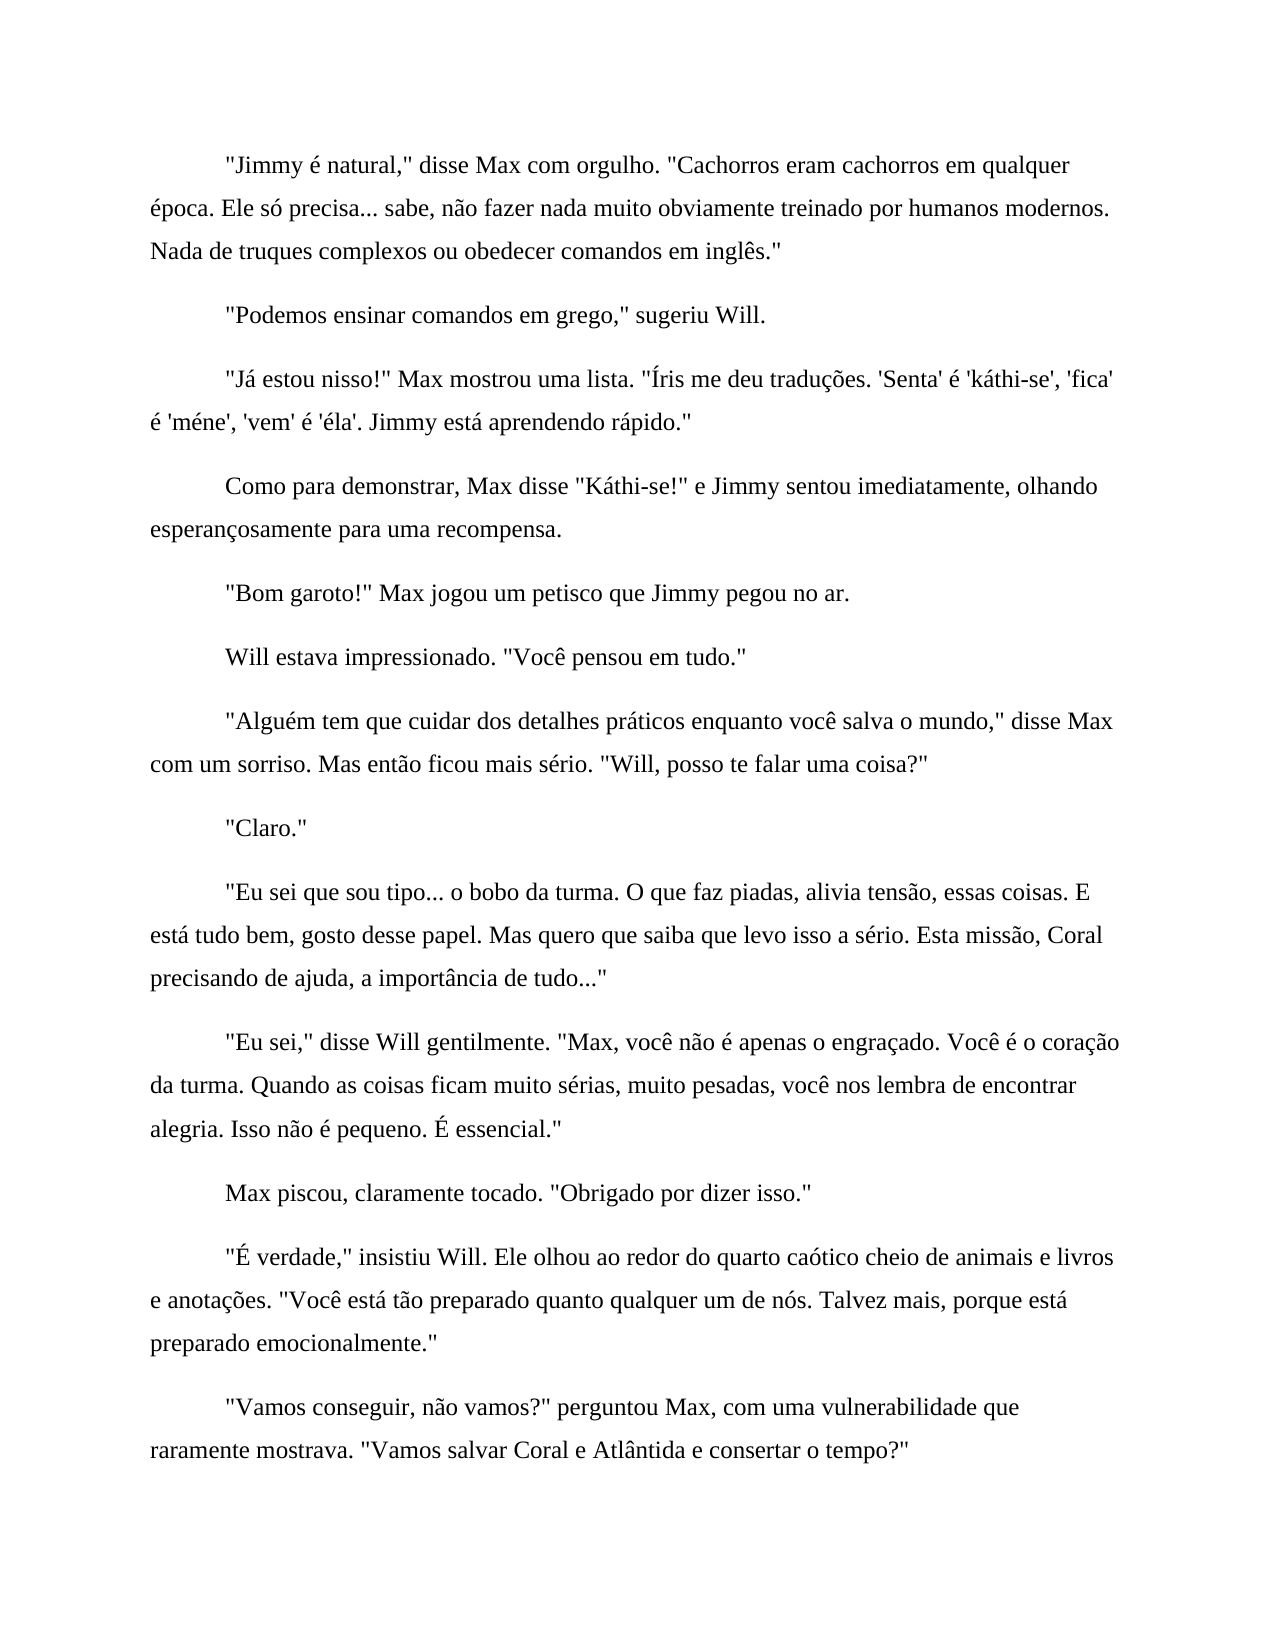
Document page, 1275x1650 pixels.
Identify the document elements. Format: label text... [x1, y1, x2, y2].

text "Vamos conseguir, não vamos?" perguntou Max, com uma vulnerabilidade que raramente mostrava. "Vamos salvar Coral e Atlântida e consertar o tempo?" [150, 1392, 1125, 1464]
text "É verdade," insistiu Will. Ele olhou ao redor do quarto caótico cheio de animais e livros e anotações. "Você está tão preparado quanto qualquer um de nós. Talvez mais, porque está preparado emocionalmente." [150, 1242, 1125, 1357]
text Will estava impressionado. "Você pensou em tudo." [150, 642, 1125, 671]
text "Eu sei," disse Will gentilmente. "Max, você não é apenas o engraçado. Você é o coração da turma. Quando as coisas ficam muito sérias, muito pesadas, você nos lembra de encontrar alegria. Isso não é pequeno. É essencial." [150, 1027, 1125, 1142]
text Max piscou, claramente tocado. "Obrigado por dizer isso." [150, 1178, 1125, 1206]
text "Bom garoto!" Max jogou um petisco que Jimmy pegou no ar. [150, 578, 1125, 607]
text "Alguém tem que cuidar dos detalhes práticos enquanto você salva o mundo," disse Max com um sorriso. Mas então ficou mais sério. "Will, posso te falar uma coisa?" [150, 706, 1125, 778]
text "Podemos ensinar comandos em grego," sugeriu Will. [150, 300, 1125, 329]
text "Claro." [150, 813, 1125, 842]
text "Já estou nisso!" Max mostrou uma lista. "Íris me deu traduções. 'Senta' é 'káthi-se', 'fica' é 'méne', 'vem' é 'éla'. Jimmy está aprendendo rápido." [150, 364, 1125, 436]
text "Eu sei que sou tipo... o bobo da turma. O que faz piadas, alivia tensão, essas coisas. E está tudo bem, gosto desse papel. Mas quero que saiba que levo isso a sério. Esta missão, Coral precisando de ajuda, a importância de tudo..." [150, 877, 1125, 992]
text "Jimmy é natural," disse Max com orgulho. "Cachorros eram cachorros em qualquer época. Ele só precisa... sabe, não fazer nada muito obviamente treinado por humanos modernos. Nada de truques complexos ou obedecer comandos em inglês." [150, 150, 1125, 265]
text Como para demonstrar, Max disse "Káthi-se!" e Jimmy sentou imediatamente, olhando esperançosamente para uma recompensa. [150, 471, 1125, 543]
